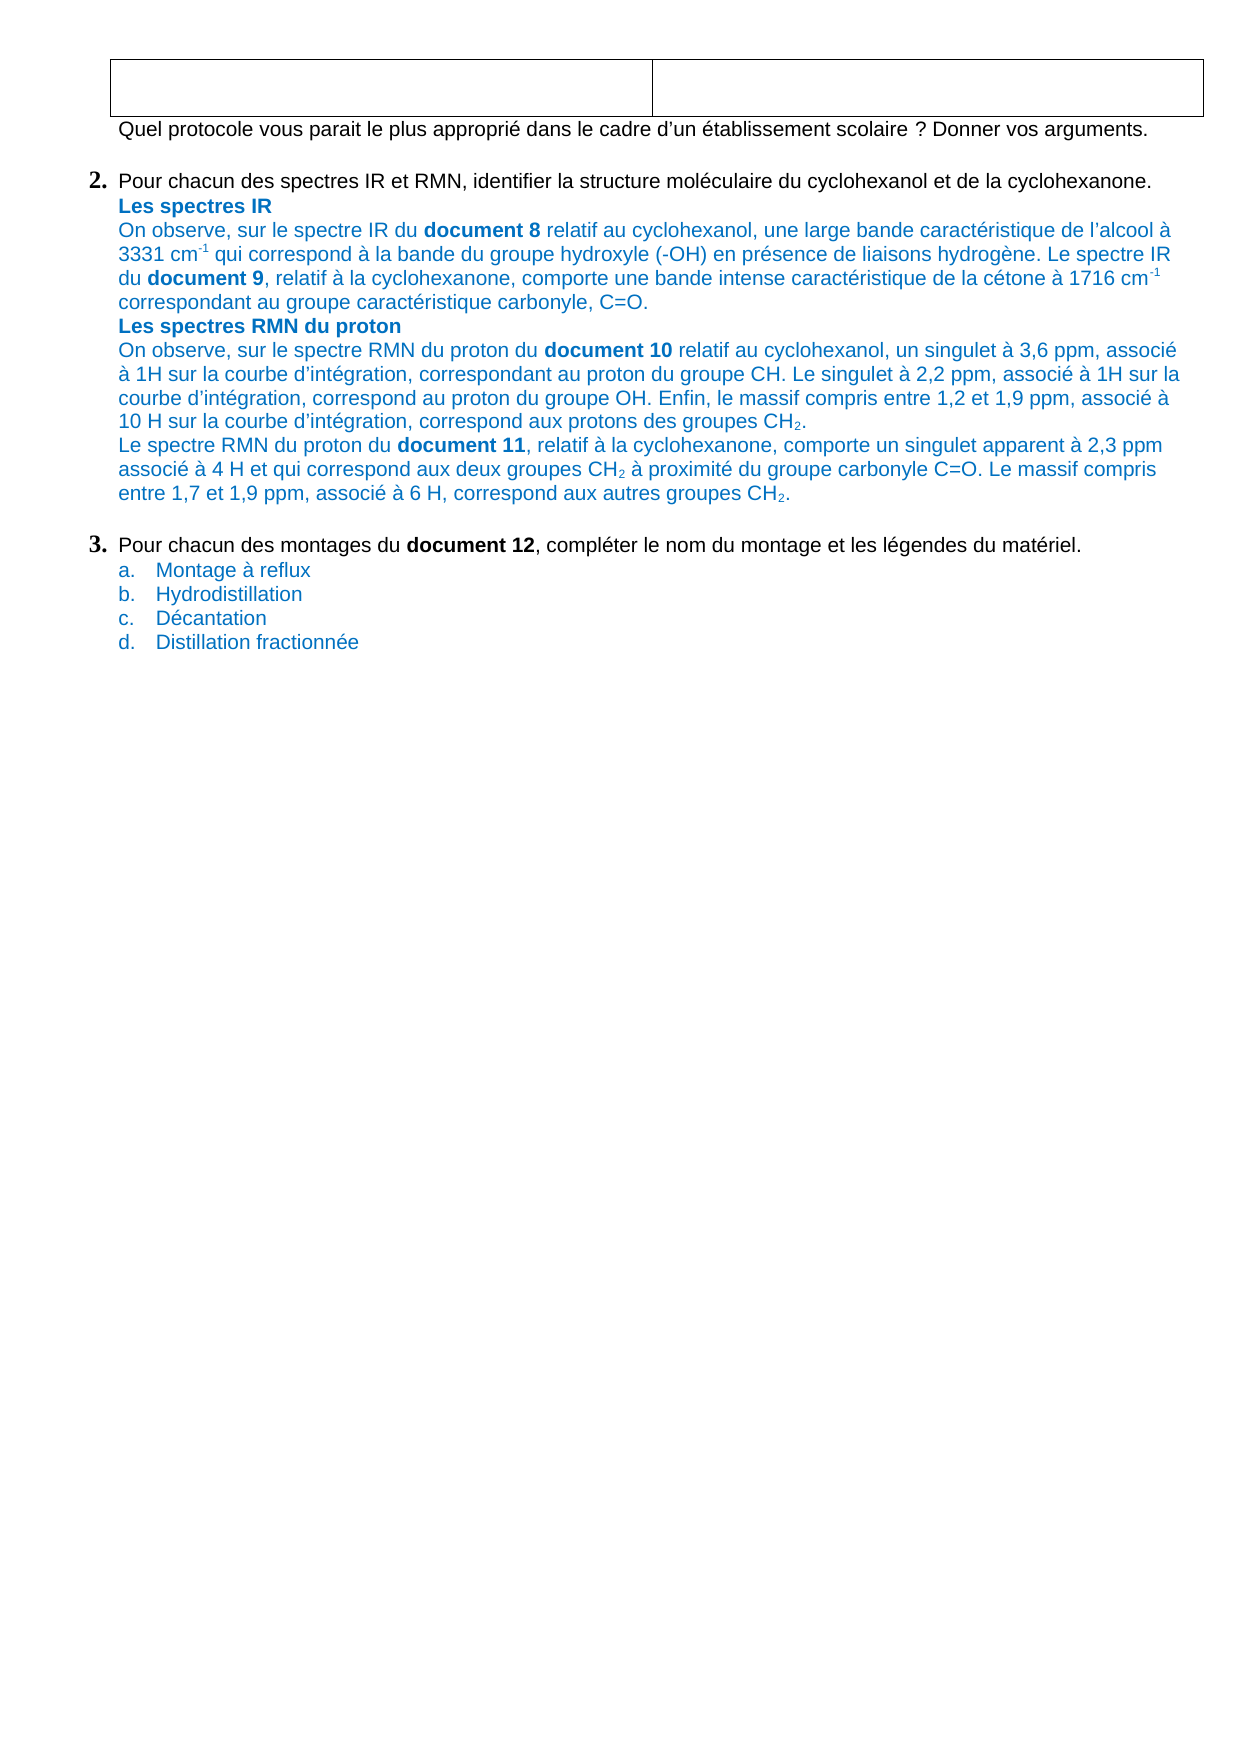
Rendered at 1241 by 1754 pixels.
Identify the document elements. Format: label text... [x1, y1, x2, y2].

list Distillation fractionnée [118, 630, 1181, 654]
text On observe, sur le spectre IR du document 8 relatif au cyclohexanol, une large bande caractéristique de l’alcool à 3331 cm-1 qui correspond à la bande du groupe hydroxyle (-OH) en présence de liaisons hydrogène. Le spectre IR du document 9, relatif à la cyclohexanone, comporte une bande intense caractéristique de la cétone à 1716 cm-1 correspondant au groupe caractéristique carbonyle, C=O. [118, 218, 1181, 313]
list Pour chacun des montages du document 12, compléter le nom du montage et les légendes du matériel. [88, 529, 1181, 558]
table_cell [653, 60, 1203, 116]
text Les spectres RMN du proton [118, 313, 1181, 337]
text Quel protocole vous parait le plus approprié dans le cadre d’un établissement scolaire ? Donner vos arguments. [118, 117, 1181, 141]
list Hydrodistillation [118, 582, 1181, 606]
text Le spectre RMN du proton du document 11, relatif à la cyclohexanone, comporte un singulet apparent à 2,3 ppm associé à 4 H et qui correspond aux deux groupes CH2 à proximité du groupe carbonyle C=O. Le massif compris entre 1,7 et 1,9 ppm, associé à 6 H, correspond aux autres groupes CH2. [118, 433, 1181, 505]
table_cell [111, 60, 652, 116]
list Montage à reflux [118, 558, 1181, 582]
text Les spectres IR [118, 194, 1181, 218]
text On observe, sur le spectre RMN du proton du document 10 relatif au cyclohexanol, un singulet à 3,6 ppm, associé à 1H sur la courbe d’intégration, correspondant au proton du groupe CH. Le singulet à 2,2 ppm, associé à 1H sur la courbe d’intégration, correspond au proton du groupe OH. Enfin, le massif compris entre 1,2 et 1,9 ppm, associé à 10 H sur la courbe d’intégration, correspond aux protons des groupes CH2. [118, 337, 1181, 433]
list Décantation [118, 606, 1181, 630]
list Pour chacun des spectres IR et RMN, identifier la structure moléculaire du cyclohexanol et de la cyclohexanone. [88, 165, 1181, 194]
